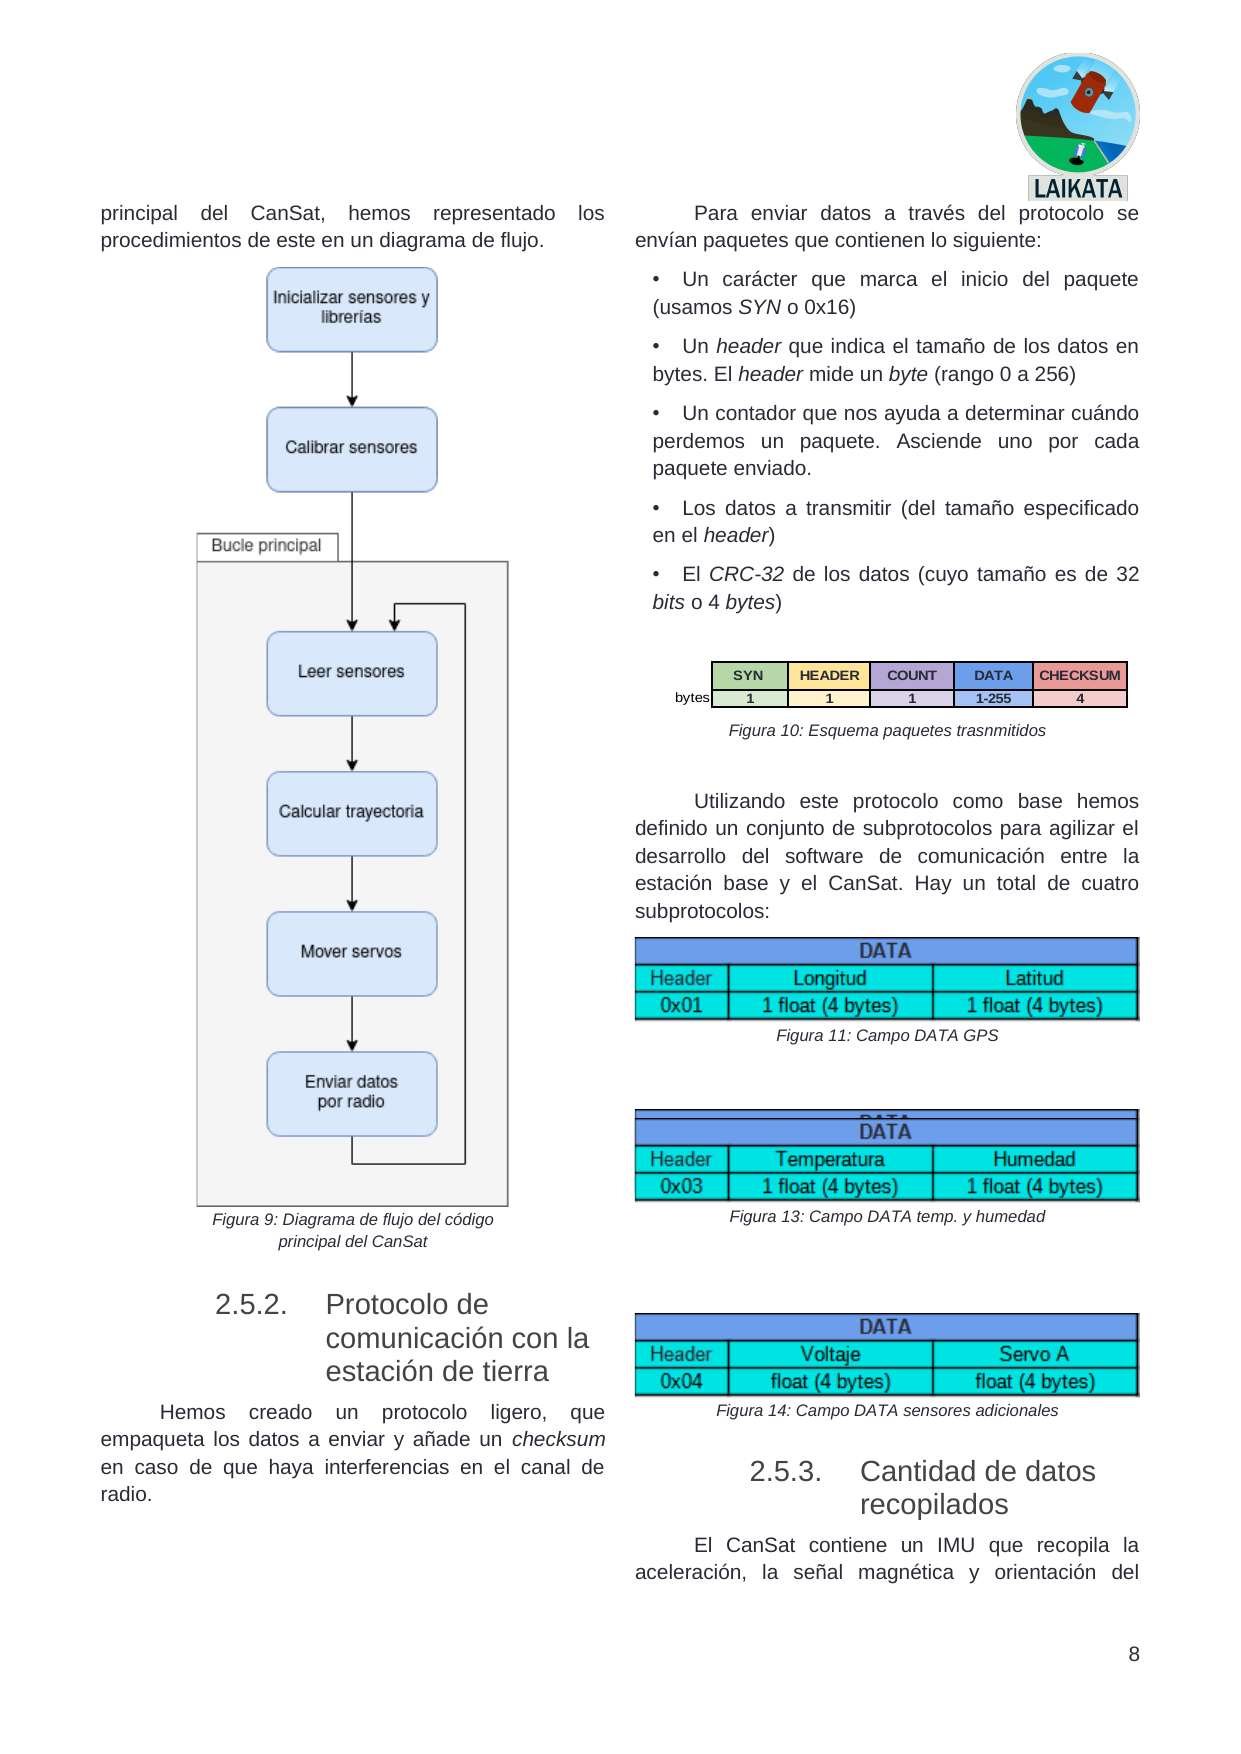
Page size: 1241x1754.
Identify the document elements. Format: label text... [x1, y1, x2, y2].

text Hemos creado un protocolo ligero, que empaqueta los datos a enviar y añade un checksum en caso de que haya interferencias en el canal de radio. [100, 1400, 605, 1506]
list Un carácter que marca el inicio del paquete (usamos SYN o 0x16) [652, 267, 1140, 319]
list Un header que indica el tamaño de los datos en bytes. El header mide un byte (rango 0 a 256) [652, 334, 1140, 386]
text Figura 9: Diagrama de flujo del código principal del CanSat [193, 267, 512, 1251]
text El CanSat contiene un IMU que recopila la aceleración, la señal magnética y orientación del [635, 1532, 1140, 1584]
text Figura 11: Campo DATA GPS [635, 1023, 1140, 1045]
picture [634, 1313, 1140, 1399]
text Para enviar datos a través del protocolo se envían paquetes que contienen lo siguiente: [635, 201, 1140, 252]
text [635, 629, 1140, 651]
subtitle Protocolo de comunicación con la estación de tierra [288, 1287, 605, 1388]
picture [1016, 53, 1140, 201]
text Figura 13: Campo DATA temp. y humedad [635, 1204, 1140, 1226]
list Un contador que nos ayuda a determinar cuándo perdemos un paquete. Asciende uno por cada paquete enviado. [652, 401, 1140, 480]
list El CRC-32 de los datos (cuyo tamaño es de 32 bits o 4 bytes) [652, 562, 1140, 614]
picture [634, 937, 1140, 1023]
picture [634, 1109, 1140, 1204]
text Figura 14: Campo DATA sensores adicionales [635, 1399, 1140, 1420]
text principal del CanSat, hemos representado los procedimientos de este en un diagrama de flujo. [100, 201, 605, 252]
list Los datos a transmitir (del tamaño especificado en el header) [652, 495, 1140, 547]
list Figura 10: Esquema paquetes trasnmitidos [635, 651, 1140, 740]
text Utilizando este protocolo como base hemos definido un conjunto de subprotocolos para agilizar el desarrollo del software de comunicación entre la estación base y el CanSat. Hay un total de cuatro subprotocolos: [635, 740, 1140, 922]
picture [196, 267, 510, 1207]
subtitle Cantidad de datos recopilados [822, 1420, 1140, 1521]
